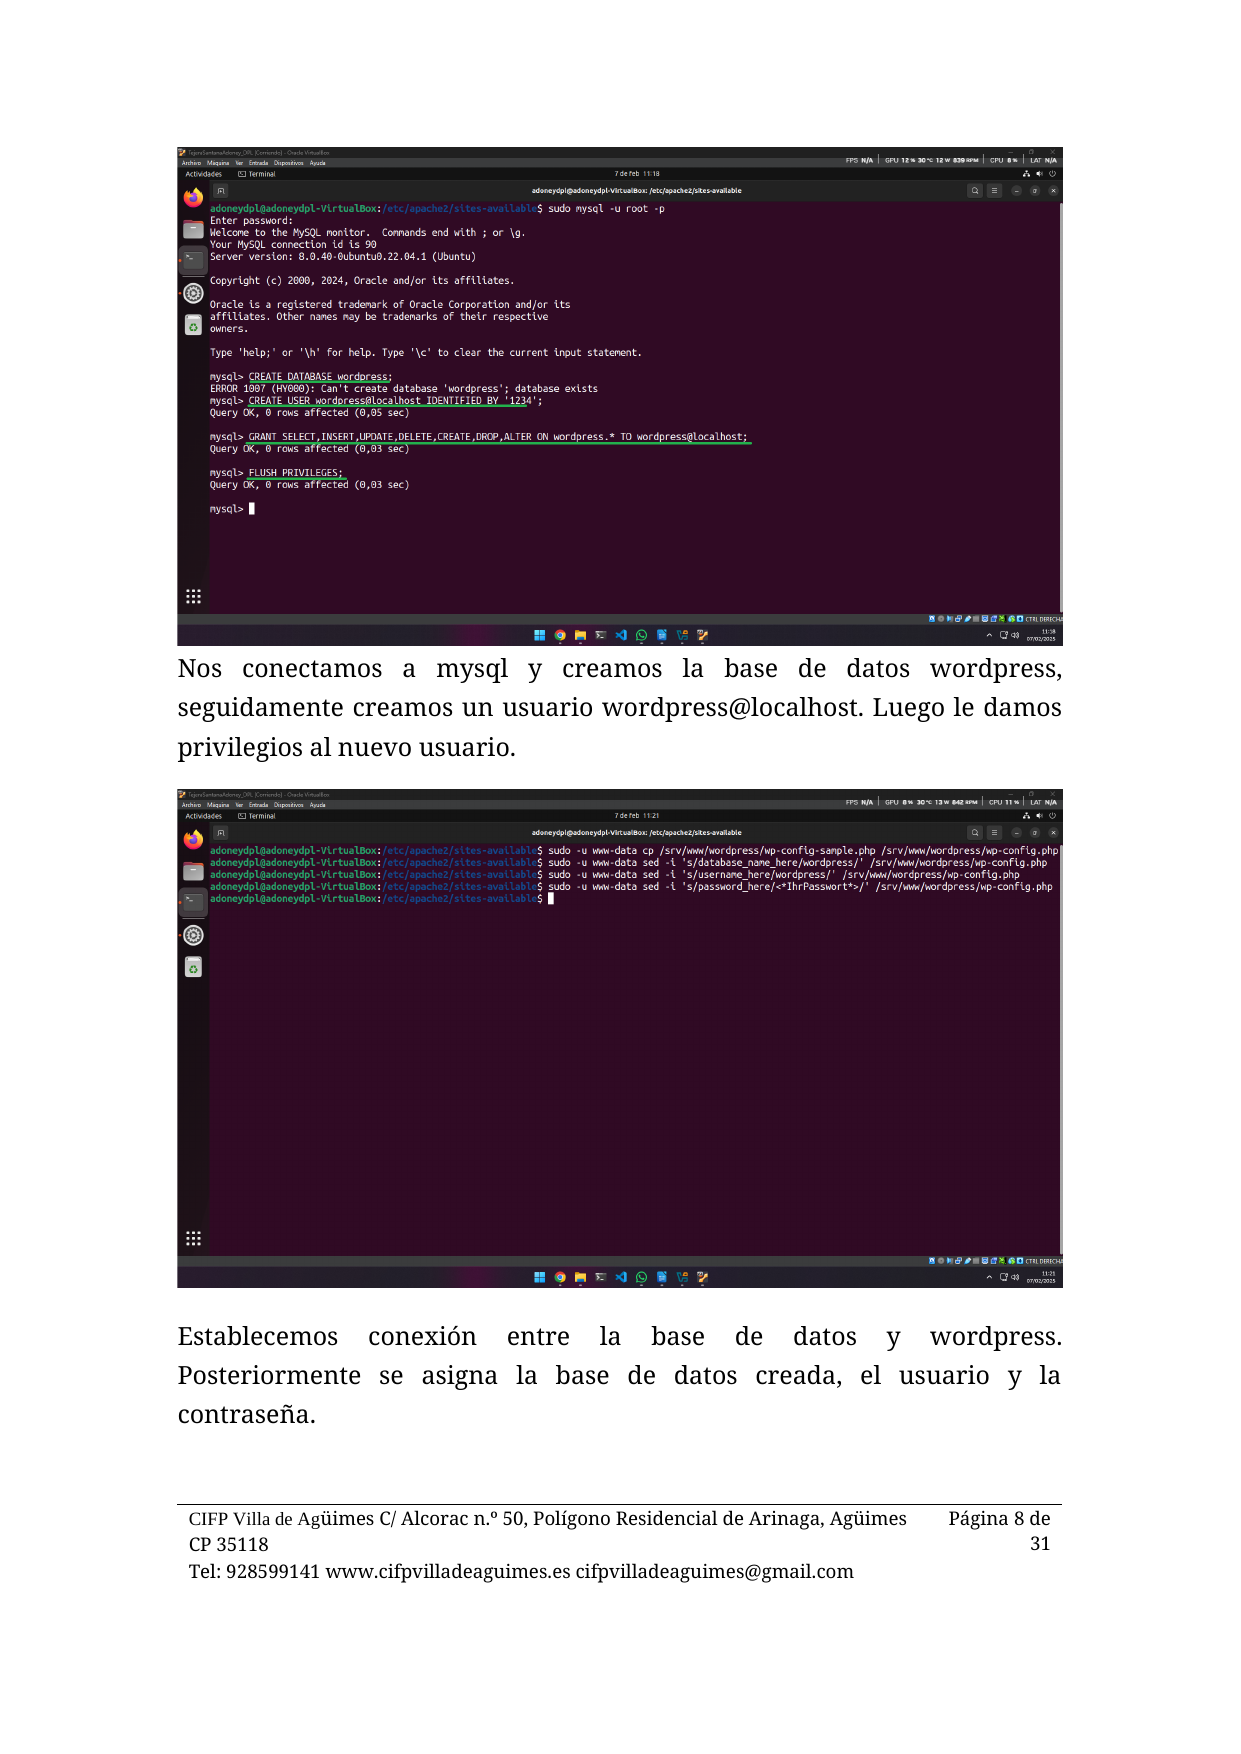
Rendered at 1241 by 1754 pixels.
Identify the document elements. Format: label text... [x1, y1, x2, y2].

text Establecemos conexión entre la base de datos y wordpress. Posteriormente se asigna la base de datos creada, el usuario y la contraseña. [177, 1288, 1063, 1431]
picture [177, 147, 1063, 646]
text Nos conectamos a mysql y creamos la base de datos wordpress, seguidamente creamos un usuario wordpress@localhost. Luego le damos privilegios al nuevo usuario. [177, 646, 1063, 763]
picture [177, 789, 1063, 1288]
